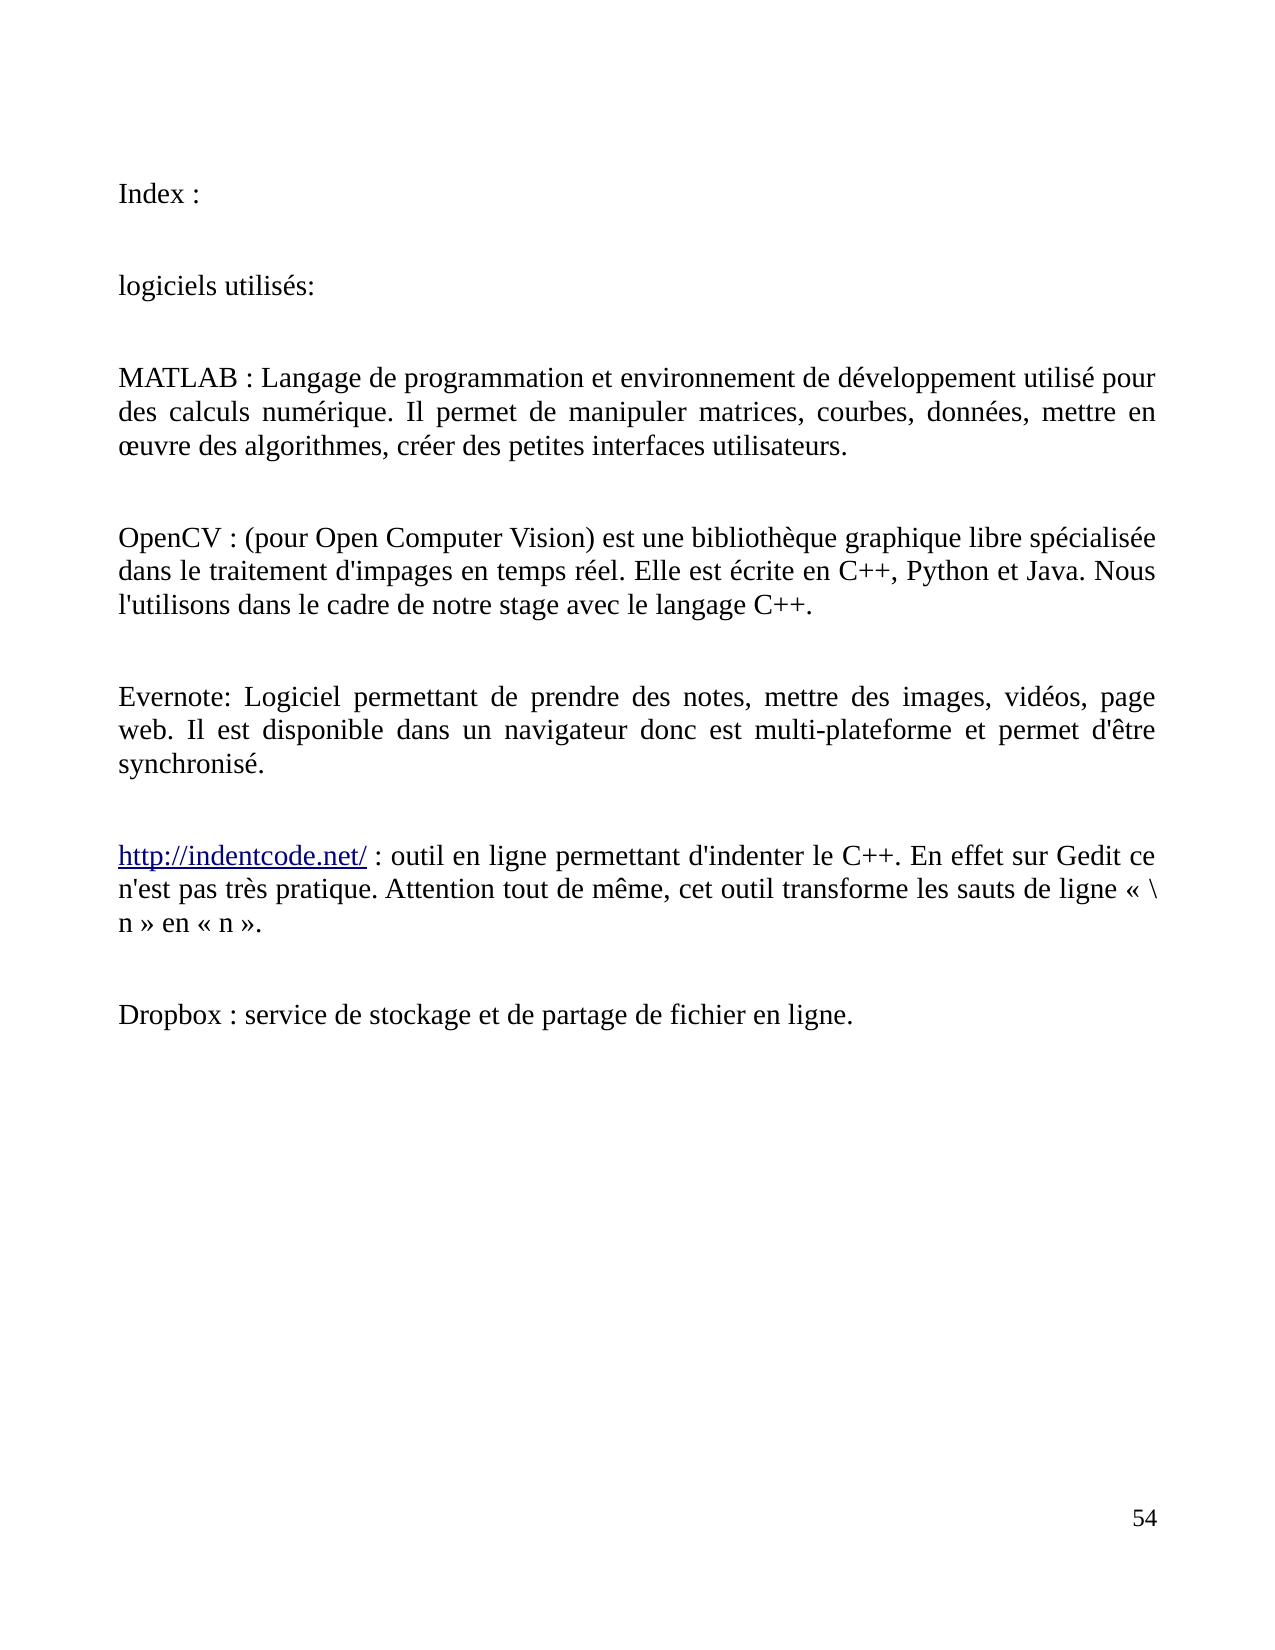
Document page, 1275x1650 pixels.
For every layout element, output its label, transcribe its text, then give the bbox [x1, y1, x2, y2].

text Evernote: Logiciel permettant de prendre des notes, mettre des images, vidéos, page web. Il est disponible dans un navigateur donc est multi-plateforme et permet d'être synchronisé. [118, 679, 1157, 779]
text MATLAB : Langage de programmation et environnement de développement utilisé pour des calculs numérique. Il permet de manipuler matrices, courbes, données, mettre en œuvre des algorithmes, créer des petites interfaces utilisateurs. [118, 361, 1157, 461]
text http://indentcode.net/ : outil en ligne permettant d'indenter le C++. En effet sur Gedit ce n'est pas très pratique. Attention tout de même, cet outil transforme les sauts de ligne « \n » en « n ». [118, 838, 1157, 939]
text Dropbox : service de stockage et de partage de fichier en ligne. [118, 997, 1157, 1031]
text Index : [118, 176, 1157, 210]
text logiciels utilisés: [118, 268, 1157, 302]
text OpenCV : (pour Open Computer Vision) est une bibliothèque graphique libre spécialisée dans le traitement d'impages en temps réel. Elle est écrite en C++, Python et Java. Nous l'utilisons dans le cadre de notre stage avec le langage C++. [118, 520, 1157, 620]
